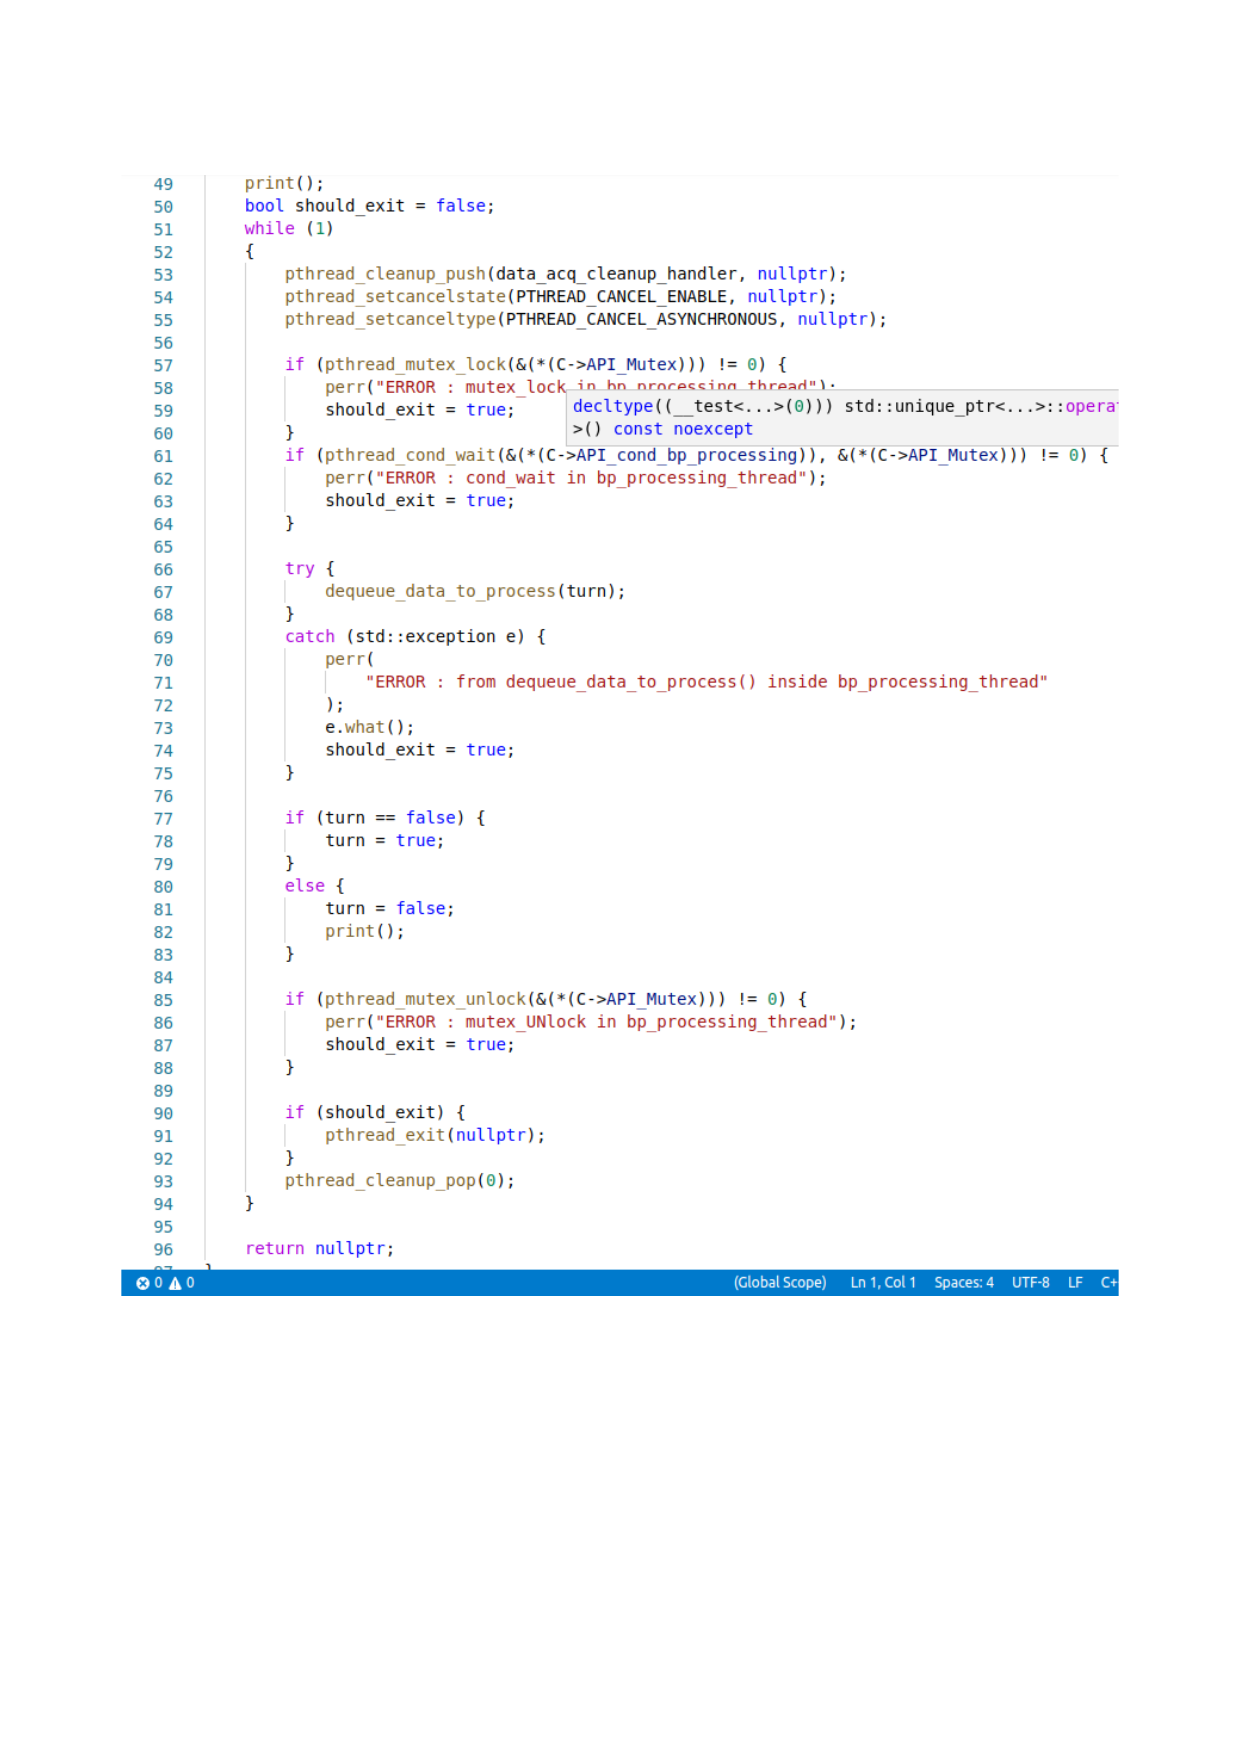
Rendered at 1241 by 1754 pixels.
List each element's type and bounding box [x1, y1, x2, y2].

picture [121, 175, 1119, 1296]
